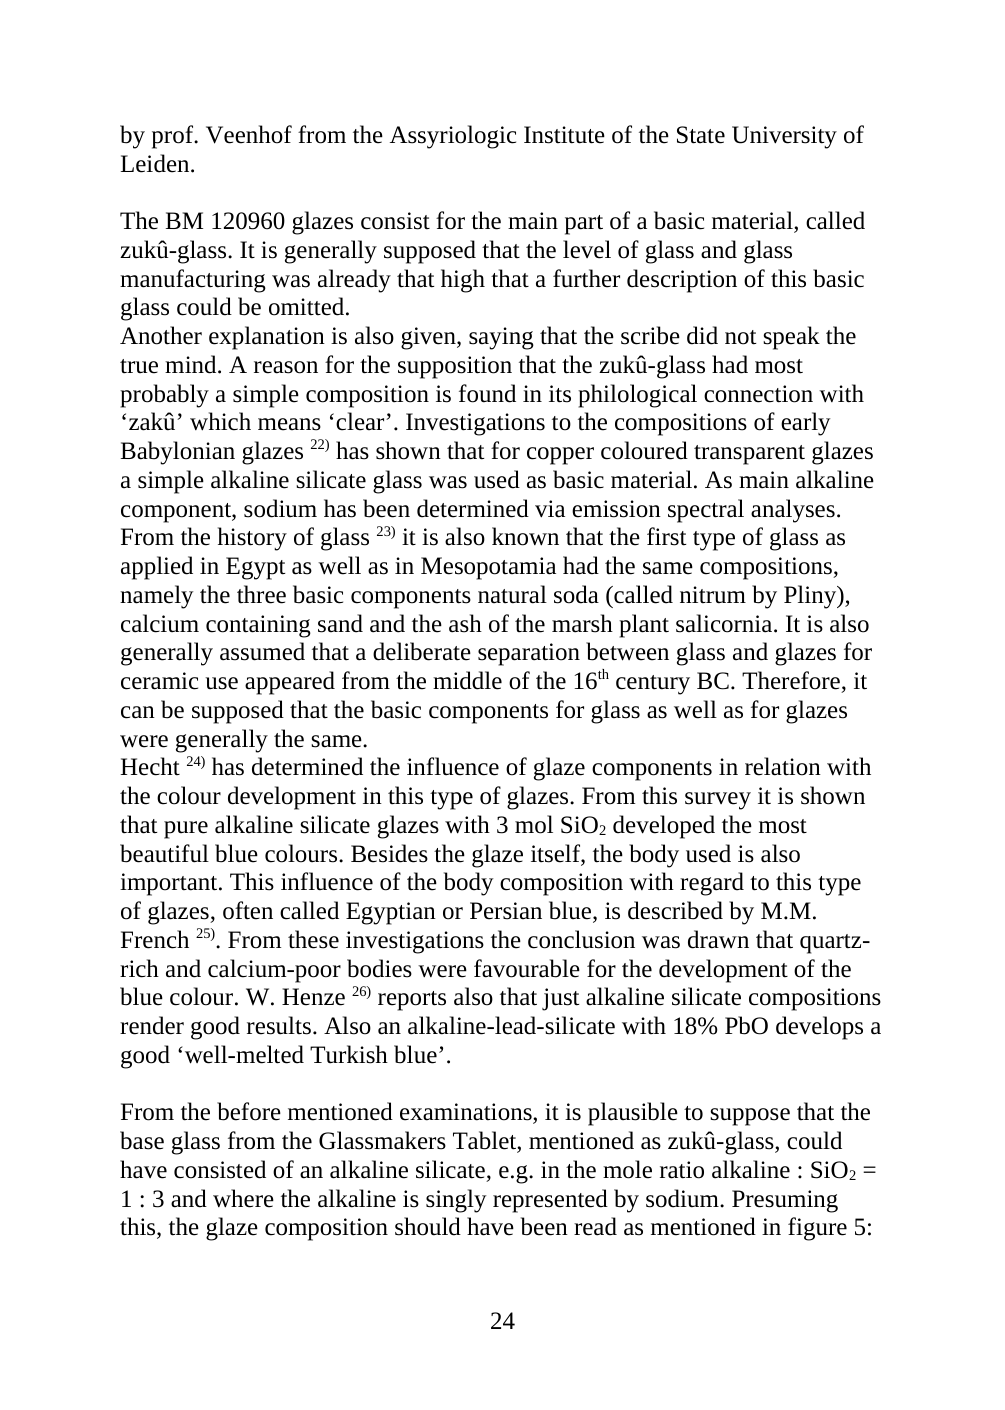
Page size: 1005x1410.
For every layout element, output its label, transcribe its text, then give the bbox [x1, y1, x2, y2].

text From the history of glass 23) it is also known that the first type of glass as applied in Egypt as well as in Mesopotamia had the same compositions, namely the three basic components natural soda (called nitrum by Pliny), calcium containing sand and the ash of the marsh plant salicornia. It is also generally assumed that a deliberate separation between glass and glazes for ceramic use appeared from the middle of the 16th century BC. Therefore, it can be supposed that the basic components for glass as well as for glazes were generally the same. [120, 522, 885, 752]
text The BM 120960 glazes consist for the main part of a basic material, called zukû-glass. It is generally supposed that the level of glass and glass manufacturing was already that high that a further description of this basic glass could be omitted. [120, 206, 885, 321]
text Hecht 24) has determined the influence of glaze components in relation with the colour development in this type of glazes. From this survey it is shown that pure alkaline silicate glazes with 3 mol SiO2 developed the most beautiful blue colours. Besides the glaze itself, the body used is also important. This influence of the body composition with regard to this type of glazes, often called Egyptian or Persian blue, is described by M.M. French 25). From these investigations the conclusion was drawn that quartz-rich and calcium-poor bodies were favourable for the development of the blue colour. W. Henze 26) reports also that just alkaline silicate compositions render good results. Also an alkaline-lead-silicate with 18% PbO develops a good ‘well-melted Turkish blue’. [120, 752, 885, 1069]
text From the before mentioned examinations, it is plausible to suppose that the base glass from the Glassmakers Tablet, mentioned as zukû-glass, could have consisted of an alkaline silicate, e.g. in the mole ratio alkaline : SiO2 = 1 : 3 and where the alkaline is singly represented by sodium. Presuming this, the glaze composition should have been read as mentioned in figure 5: [120, 1097, 885, 1241]
text by prof. Veenhof from the Assyriologic Institute of the State University of Leiden. [120, 120, 885, 177]
text Another explanation is also given, saying that the scribe did not speak the true mind. A reason for the supposition that the zukû-glass had most probably a simple composition is found in its philological connection with ‘zakû’ which means ‘clear’. Investigations to the compositions of early Babylonian glazes 22) has shown that for copper coloured transparent glazes a simple alkaline silicate glass was used as basic material. As main alkaline component, sodium has been determined via emission spectral analyses. [120, 321, 885, 522]
